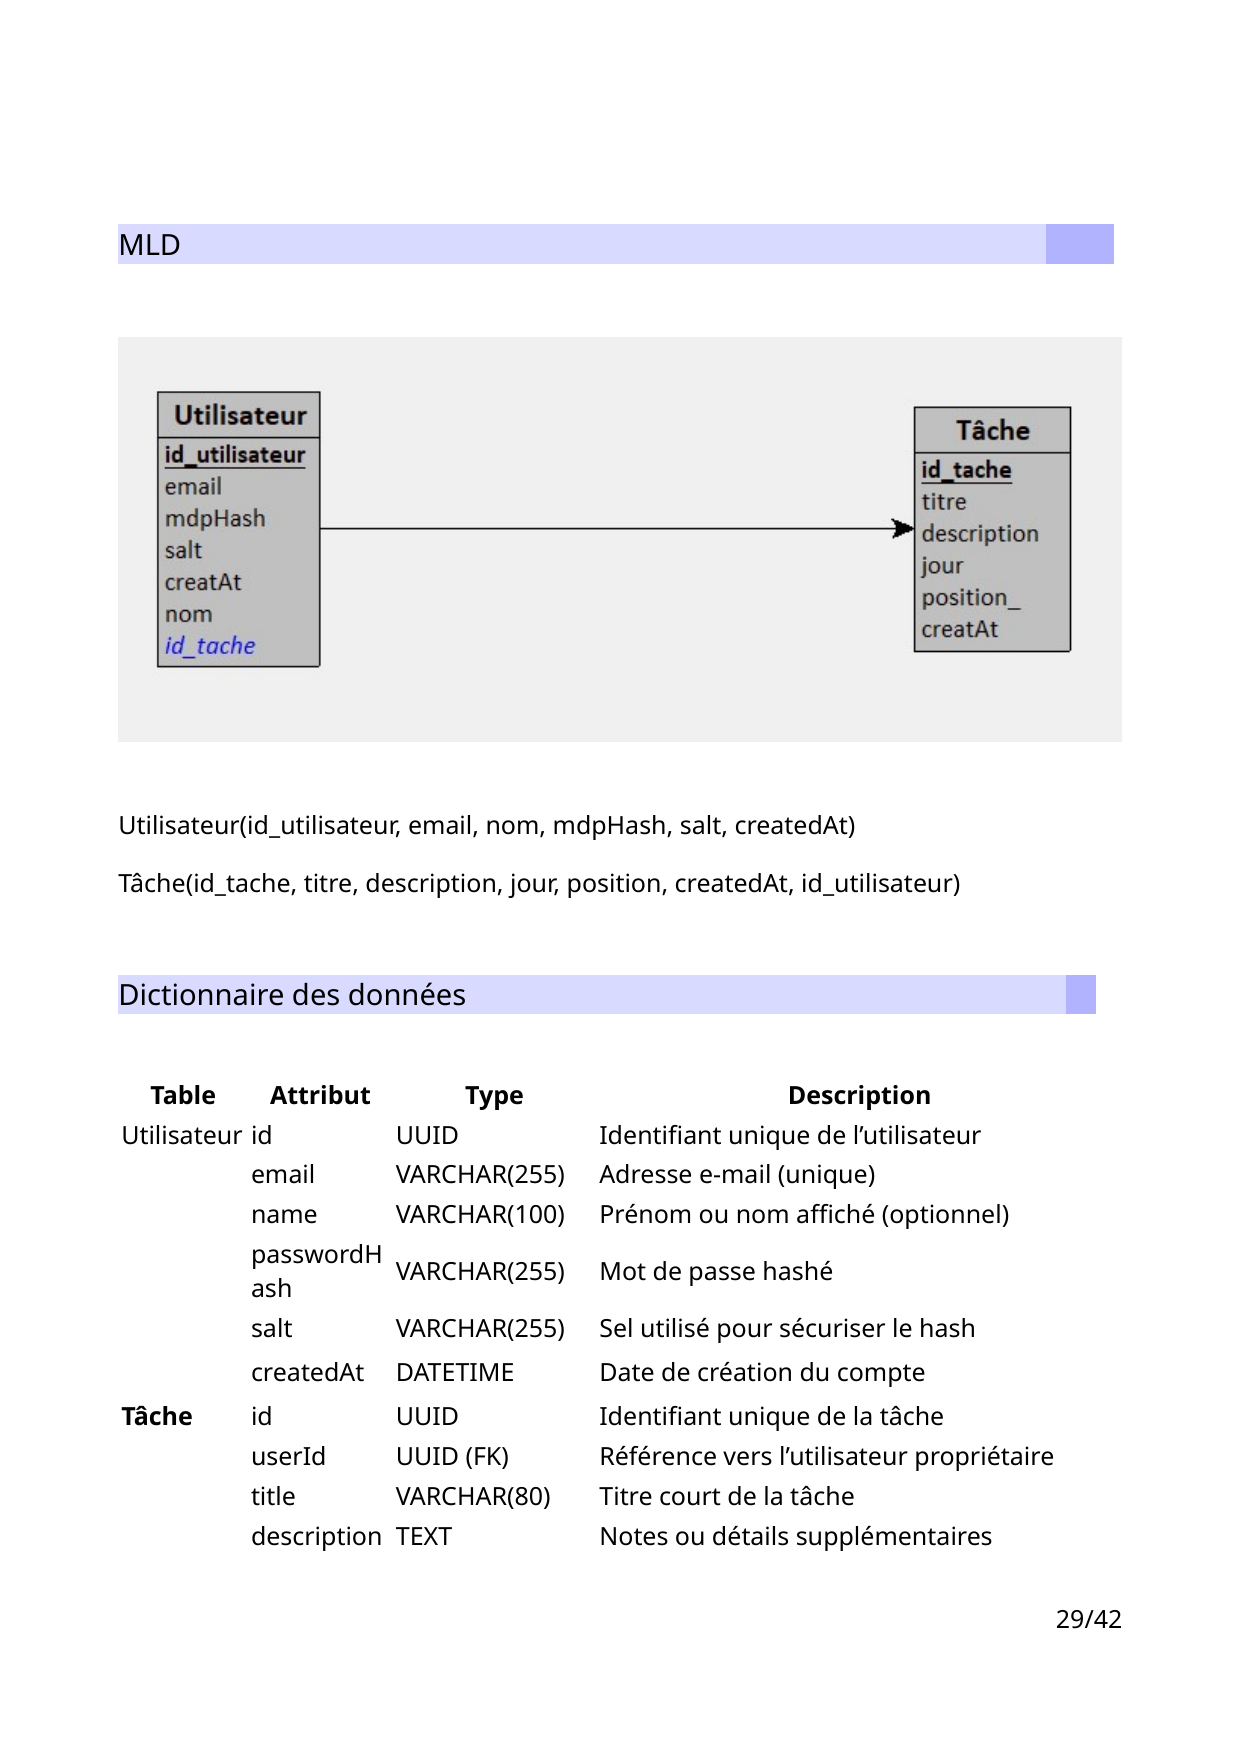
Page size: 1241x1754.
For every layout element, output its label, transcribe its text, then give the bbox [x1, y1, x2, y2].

table_header Description [596, 1075, 1123, 1114]
table_cell [118, 1308, 248, 1348]
table_cell Date de création du compte [596, 1348, 1123, 1396]
table_cell UUID [393, 1114, 596, 1154]
text Dictionnaire des données [118, 974, 1122, 1014]
table_cell TEXT [393, 1516, 596, 1556]
table_cell email [248, 1154, 393, 1194]
text MLD [118, 224, 1122, 264]
table_cell Identifiant unique de la tâche [596, 1396, 1123, 1436]
table_cell name [248, 1194, 393, 1234]
table_header Attribut [248, 1075, 393, 1114]
table_cell salt [248, 1308, 393, 1348]
table_cell Utilisateur [118, 1114, 248, 1154]
table_cell DATETIME [393, 1348, 596, 1396]
table_cell Sel utilisé pour sécuriser le hash [596, 1308, 1123, 1348]
table_cell VARCHAR(80) [393, 1476, 596, 1516]
table_cell UUID [393, 1396, 596, 1436]
table_cell Prénom ou nom affiché (optionnel) [596, 1194, 1123, 1234]
table_cell [118, 1234, 248, 1308]
table_cell [118, 1154, 248, 1194]
table_cell Titre court de la tâche [596, 1476, 1123, 1516]
text Tâche(id_tache, titre, description, jour, position, createdAt, id_utilisateur) [118, 861, 1122, 901]
table_cell [118, 1194, 248, 1234]
table_cell [118, 1516, 248, 1556]
table_cell VARCHAR(255) [393, 1308, 596, 1348]
table_cell [118, 1476, 248, 1516]
table_cell id [248, 1396, 393, 1436]
table_cell Référence vers l’utilisateur propriétaire [596, 1436, 1123, 1476]
table_cell VARCHAR(255) [393, 1234, 596, 1308]
picture [118, 337, 1123, 742]
table_cell Notes ou détails supplémentaires [596, 1516, 1123, 1556]
table_cell passwordHash [248, 1234, 393, 1308]
table_cell Mot de passe hashé [596, 1234, 1123, 1308]
table_cell [118, 1348, 248, 1396]
table_header Table [118, 1075, 248, 1114]
table_cell VARCHAR(100) [393, 1194, 596, 1234]
table_cell createdAt [248, 1348, 393, 1396]
table_cell id [248, 1114, 393, 1154]
table_cell Identifiant unique de l’utilisateur [596, 1114, 1123, 1154]
table_cell VARCHAR(255) [393, 1154, 596, 1194]
text Utilisateur(id_utilisateur, email, nom, mdpHash, salt, createdAt) [118, 807, 1122, 842]
table_cell UUID (FK) [393, 1436, 596, 1476]
table_cell Adresse e-mail (unique) [596, 1154, 1123, 1194]
table_cell [118, 1436, 248, 1476]
table_cell userId [248, 1436, 393, 1476]
table_cell description [248, 1516, 393, 1556]
table_header Type [393, 1075, 596, 1114]
table_cell Tâche [118, 1396, 248, 1436]
table_cell title [248, 1476, 393, 1516]
